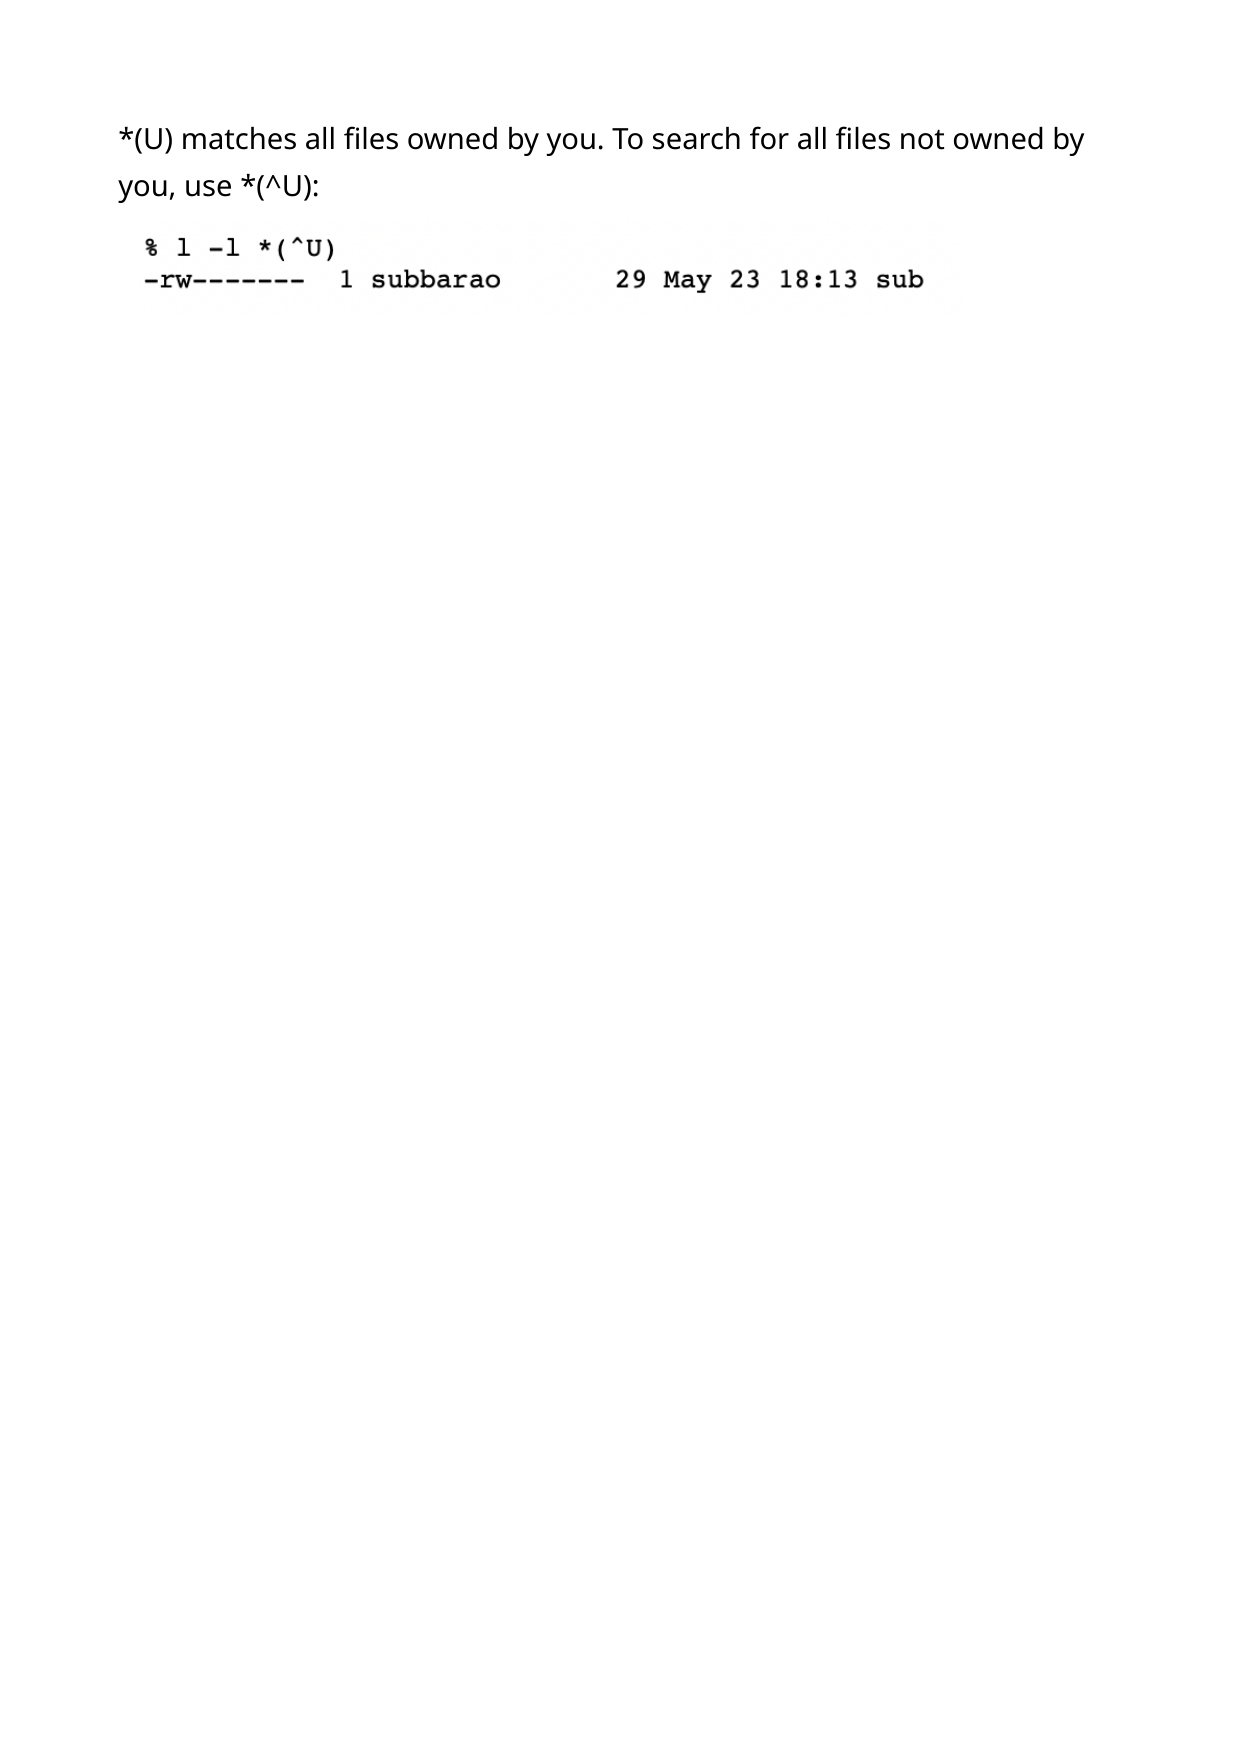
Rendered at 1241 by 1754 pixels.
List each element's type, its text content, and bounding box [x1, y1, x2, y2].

picture [137, 220, 963, 317]
text *(U) matches all files owned by you. To search for all files not owned by you, use *(^U): [118, 118, 1122, 205]
